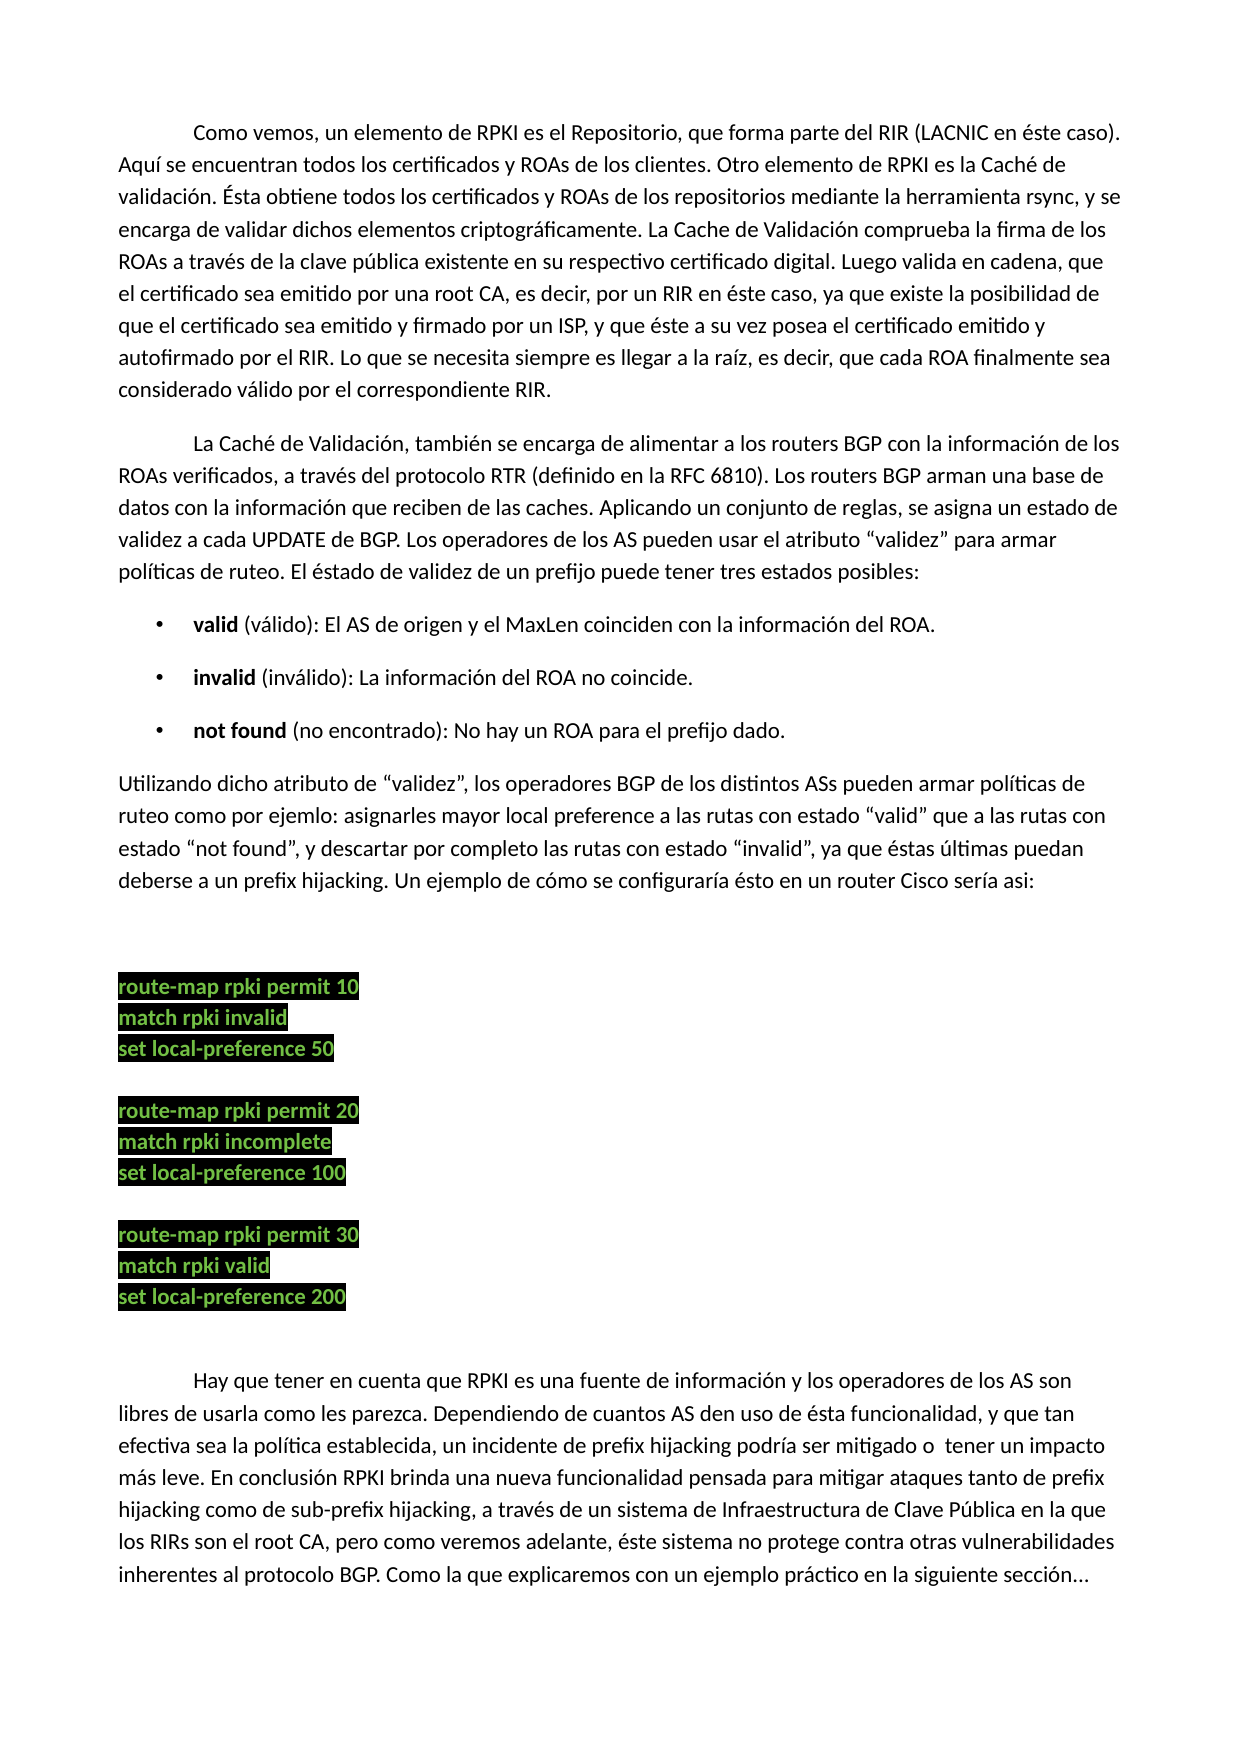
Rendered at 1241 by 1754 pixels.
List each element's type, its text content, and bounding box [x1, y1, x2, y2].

text route-map rpki permit 30 [118, 1220, 1122, 1248]
text set local-preference 100 [118, 1158, 1122, 1186]
text La Caché de Validación, también se encarga de alimentar a los routers BGP con la información de los ROAs verificados, a través del protocolo RTR (definido en la RFC 6810). Los routers BGP arman una base de datos con la información que reciben de las caches. Aplicando un conjunto de reglas, se asigna un estado de validez a cada UPDATE de BGP. Los operadores de los AS pueden usar el atributo “validez” para armar políticas de ruteo. El éstado de validez de un prefijo puede tener tres estados posibles: [118, 429, 1122, 585]
text Utilizando dicho atributo de “validez”, los operadores BGP de los distintos ASs pueden armar políticas de ruteo como por ejemlo: asignarles mayor local preference a las rutas con estado “valid” que a las rutas con estado “not found”, y descartar por completo las rutas con estado “invalid”, ya que éstas últimas puedan deberse a un prefix hijacking. Un ejemplo de cómo se configuraría ésto en un router Cisco sería asi: [118, 769, 1122, 894]
text set local-preference 50 [118, 1034, 1122, 1062]
text set local-preference 200 [118, 1282, 1122, 1311]
text route-map rpki permit 10 [118, 972, 1122, 1000]
text route-map rpki permit 20 [118, 1096, 1122, 1124]
text match rpki invalid [118, 1003, 1122, 1031]
text match rpki valid [118, 1251, 1122, 1279]
text Como vemos, un elemento de RPKI es el Repositorio, que forma parte del RIR (LACNIC en éste caso). Aquí se encuentran todos los certificados y ROAs de los clientes. Otro elemento de RPKI es la Caché de validación. Ésta obtiene todos los certificados y ROAs de los repositorios mediante la herramienta rsync, y se encarga de validar dichos elementos criptográficamente. La Cache de Validación comprueba la firma de los ROAs a través de la clave pública existente en su respectivo certificado digital. Luego valida en cadena, que el certificado sea emitido por una root CA, es decir, por un RIR en éste caso, ya que existe la posibilidad de que el certificado sea emitido y firmado por un ISP, y que éste a su vez posea el certificado emitido y autofirmado por el RIR. Lo que se necesita siempre es llegar a la raíz, es decir, que cada ROA finalmente sea considerado válido por el correspondiente RIR. [118, 118, 1122, 404]
list valid (válido): El AS de origen y el MaxLen coinciden con la información del ROA. [156, 610, 1122, 638]
list invalid (inválido): La información del ROA no coincide. [156, 663, 1122, 691]
text match rpki incomplete [118, 1127, 1122, 1155]
list not found (no encontrado): No hay un ROA para el prefijo dado. [156, 716, 1122, 744]
text Hay que tener en cuenta que RPKI es una fuente de información y los operadores de los AS son libres de usarla como les parezca. Dependiendo de cuantos AS den uso de ésta funcionalidad, y que tan efectiva sea la política establecida, un incidente de prefix hijacking podría ser mitigado o tener un impacto más leve. En conclusión RPKI brinda una nueva funcionalidad pensada para mitigar ataques tanto de prefix hijacking como de sub-prefix hijacking, a través de un sistema de Infraestructura de Clave Pública en la que los RIRs son el root CA, pero como veremos adelante, éste sistema no protege contra otras vulnerabilidades inherentes al protocolo BGP. Como la que explicaremos con un ejemplo práctico en la siguiente sección... [118, 1367, 1122, 1588]
